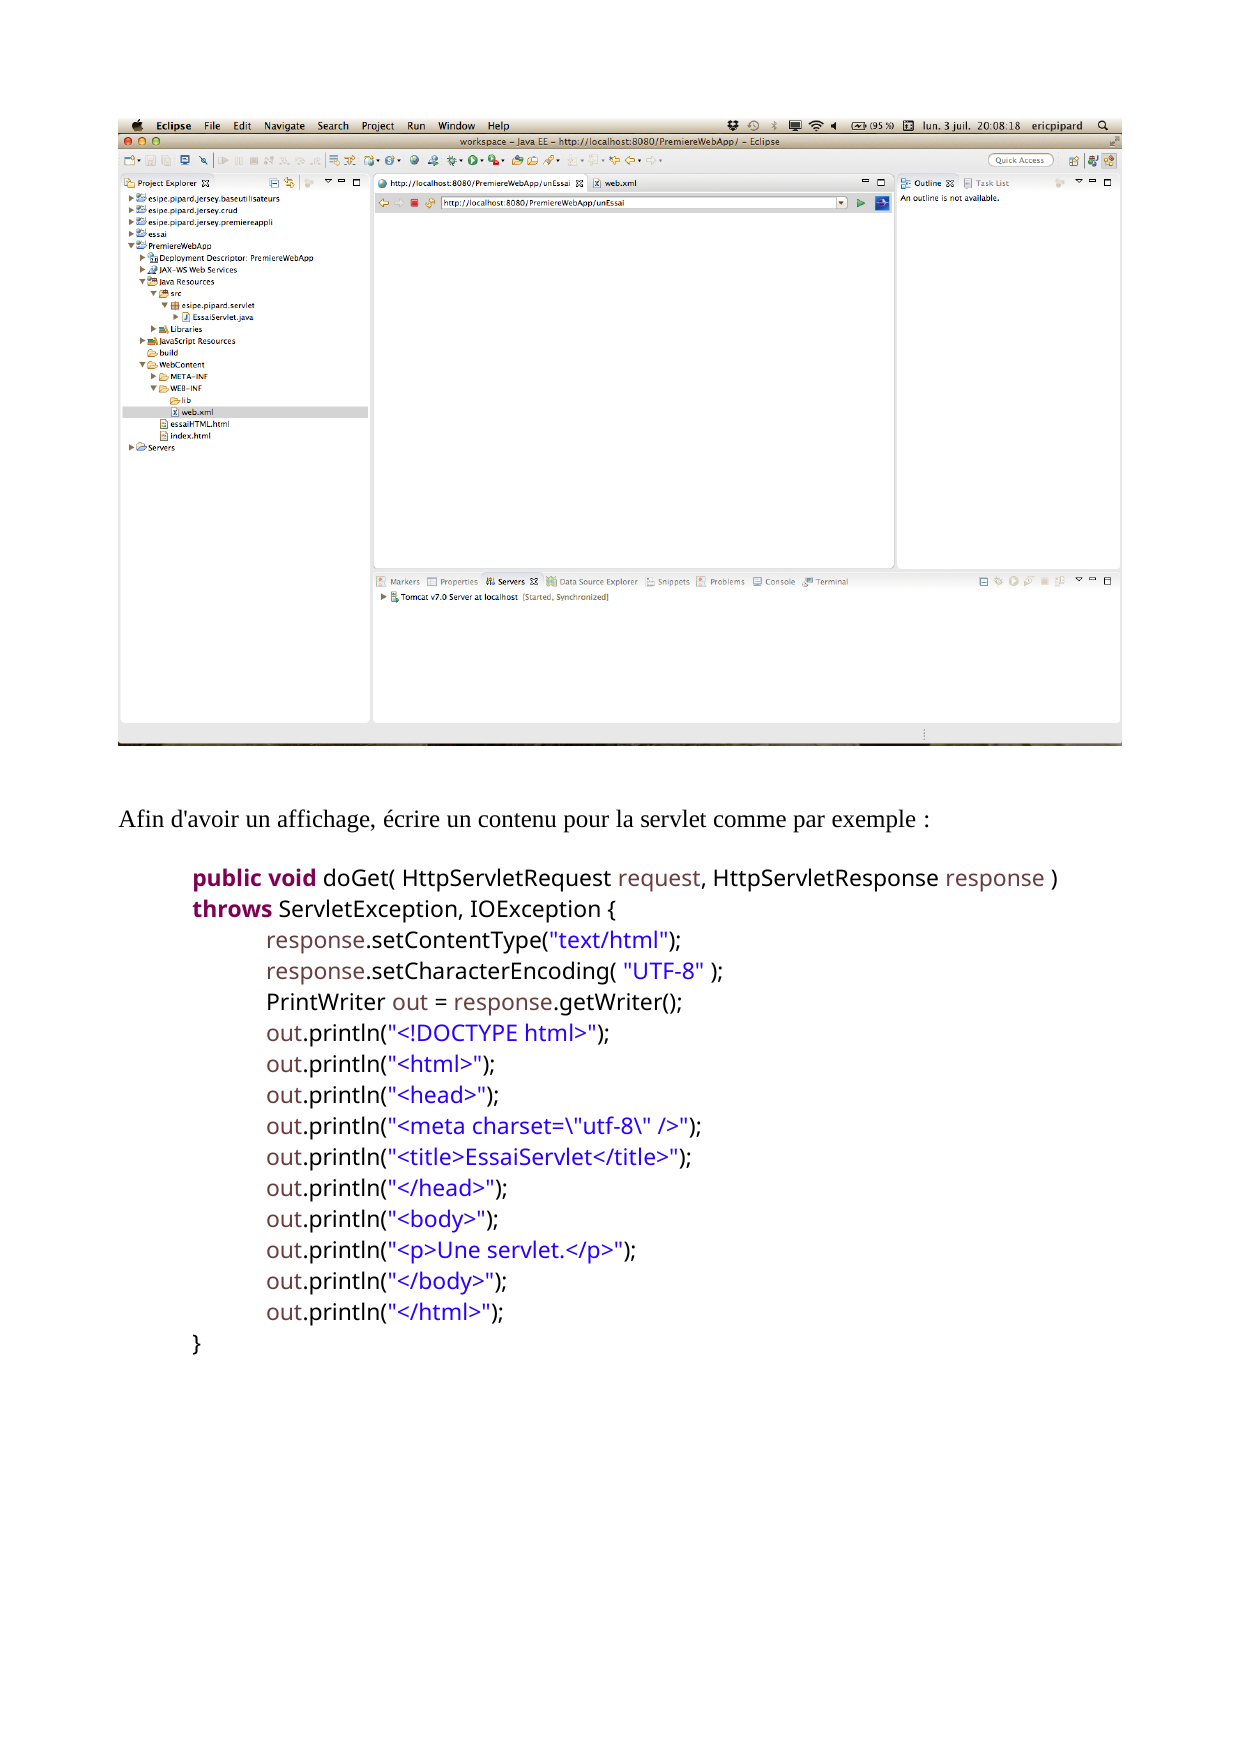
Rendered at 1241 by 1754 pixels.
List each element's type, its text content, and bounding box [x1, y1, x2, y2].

text out.println("<head>"); [118, 1079, 1122, 1110]
text public void doGet( HttpServletRequest request, HttpServletResponse response ) throws ServletException, IOException { [118, 862, 1122, 924]
text out.println("</body>"); [118, 1265, 1122, 1296]
text out.println("</html>"); [118, 1296, 1122, 1327]
text out.println("</head>"); [118, 1172, 1122, 1203]
text out.println("<meta charset=\"utf-8\" />"); [118, 1110, 1122, 1141]
text } [118, 1327, 1122, 1358]
text PrintWriter out = response.getWriter(); [118, 986, 1122, 1017]
text out.println("<html>"); [118, 1048, 1122, 1079]
text response.setContentType("text/html"); [118, 924, 1122, 955]
text Afin d'avoir un affichage, écrire un contenu pour la servlet comme par exemple : [118, 804, 1122, 833]
text response.setCharacterEncoding( "UTF-8" ); [118, 955, 1122, 986]
text out.println("<p>Une servlet.</p>"); [118, 1234, 1122, 1265]
text out.println("<title>EssaiServlet</title>"); [118, 1141, 1122, 1172]
text out.println("<!DOCTYPE html>"); [118, 1017, 1122, 1048]
picture [118, 118, 1122, 746]
text out.println("<body>"); [118, 1203, 1122, 1234]
